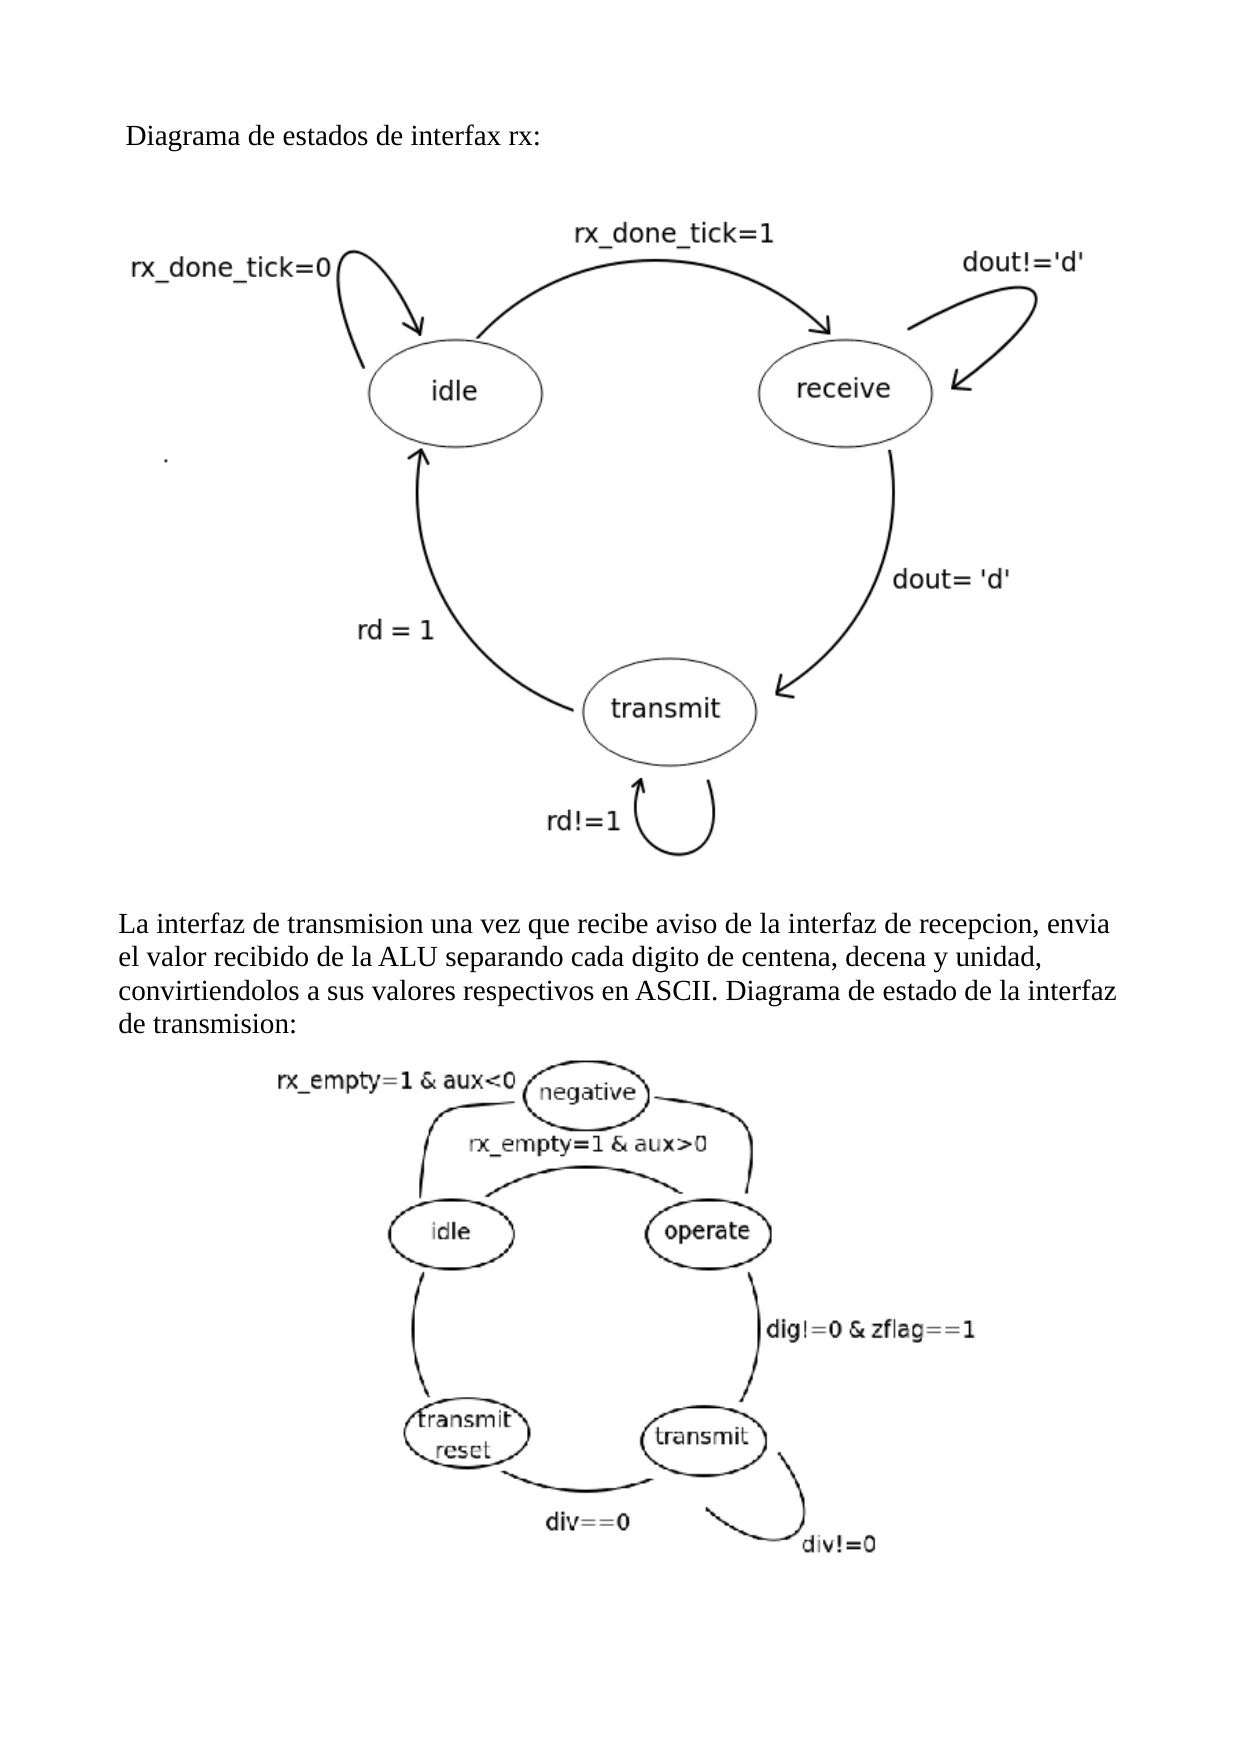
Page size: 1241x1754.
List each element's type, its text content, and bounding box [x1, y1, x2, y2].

picture [249, 1040, 991, 1609]
picture [118, 185, 1123, 873]
text Diagrama de estados de interfax rx: [118, 118, 1122, 152]
text La interfaz de transmision una vez que recibe aviso de la interfaz de recepcion, envia el valor recibido de la ALU separando cada digito de centena, decena y unidad, convirtiendolos a sus valores respectivos en ASCII. Diagrama de estado de la interfaz de transmision: [118, 906, 1122, 1040]
